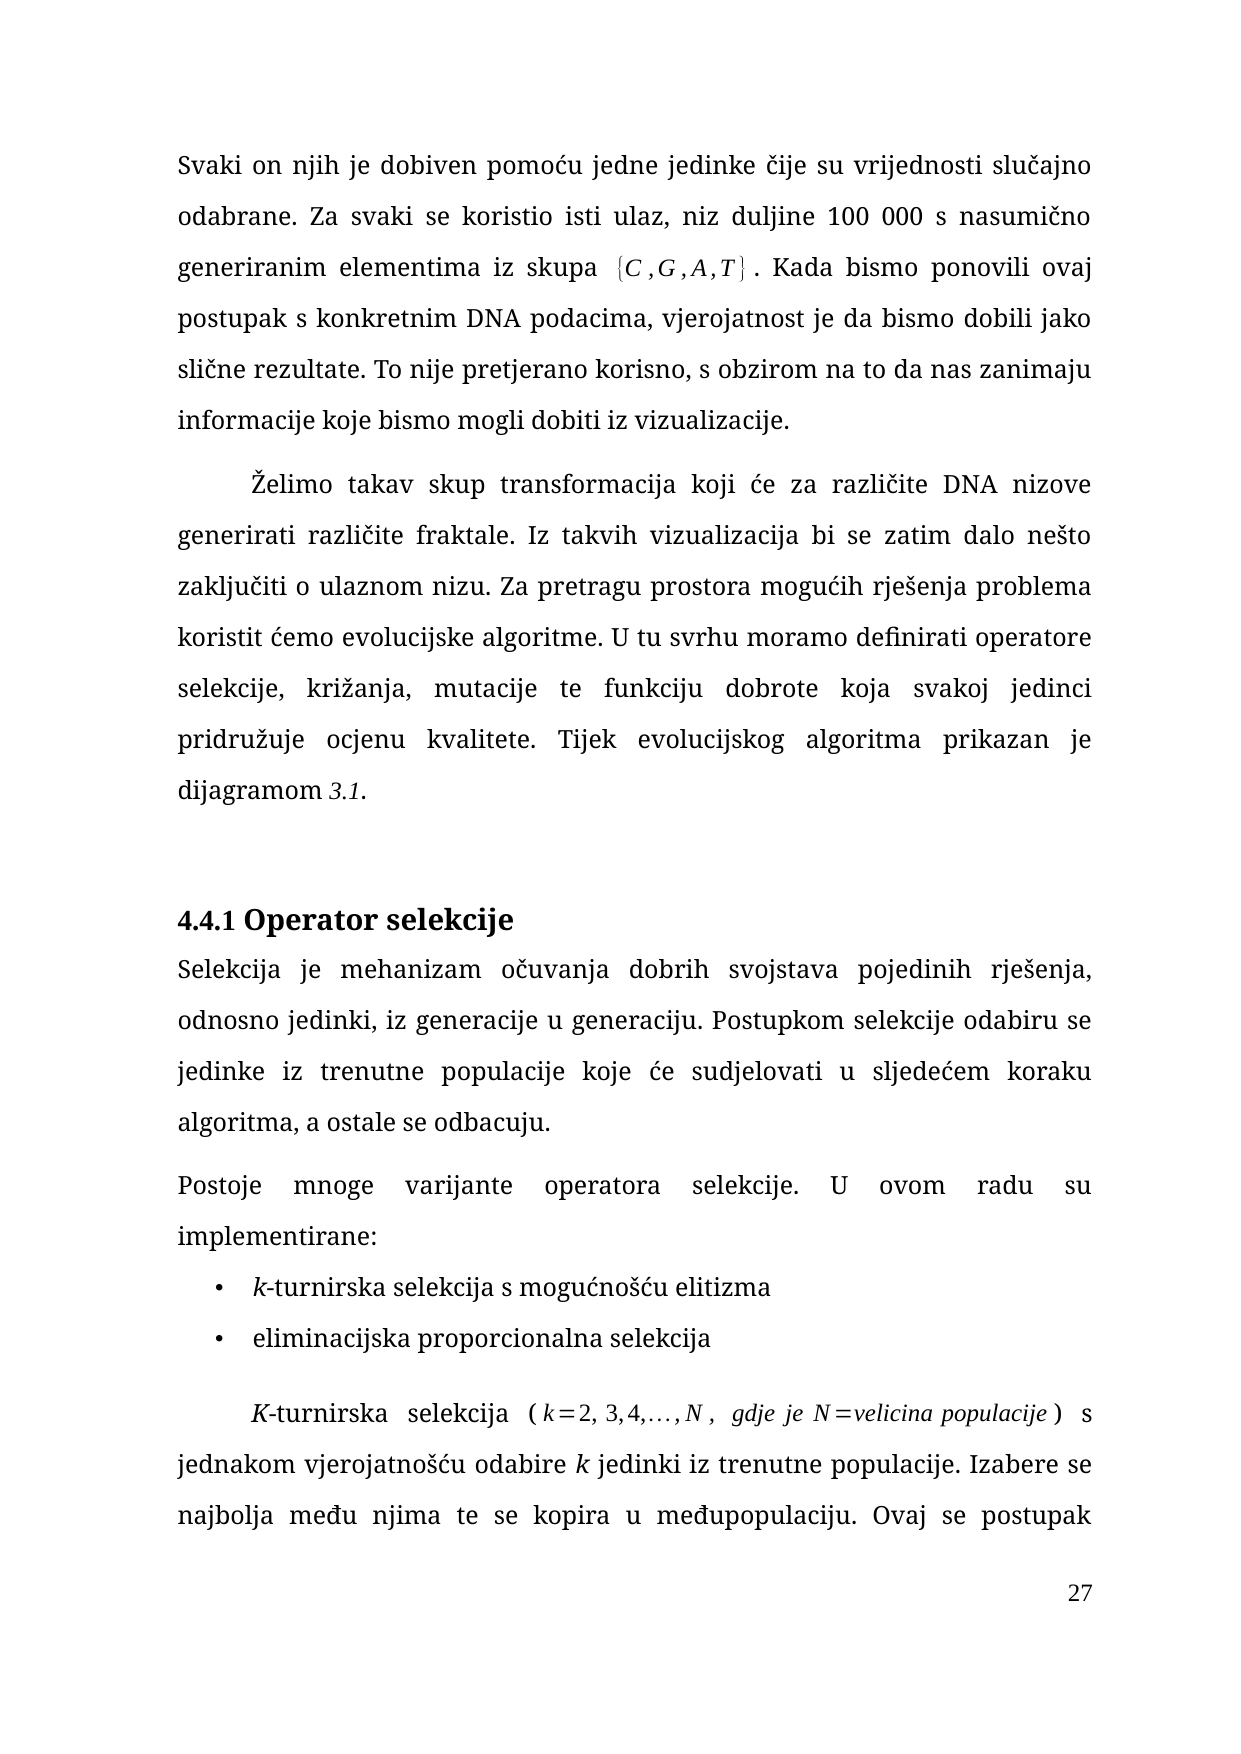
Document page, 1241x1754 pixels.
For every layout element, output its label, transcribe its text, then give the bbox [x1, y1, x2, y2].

subtitle 4.4.1 Operator selekcije [177, 899, 1093, 939]
text Želimo takav skup transformacija koji će za različite DNA nizove generirati različite fraktale. Iz takvih vizualizacija bi se zatim dalo nešto zaključiti o ulaznom nizu. Za pretragu prostora mogućih rješenja problema koristit ćemo evolucijske algoritme. U tu svrhu moramo definirati operatore selekcije, križanja, mutacije te funkciju dobrote koja svakoj jedinci pridružuje ocjenu kvalitete. Tijek evolucijskog algoritma prikazan je dijagramom 3.1. [177, 466, 1093, 807]
text K-turnirska selekcija () s jednakom vjerojatnošću odabire k jedinki iz trenutne populacije. Izabere se najbolja među njima te se kopira u međupopulaciju. Ovaj se postupak ponavlja N puta, nakon čega međupopulacija postaje populacija koja nastavlja dalje. Nedostatak ove selekcije je generiranje duplikata jedinki i mogućnost gubitka najbolje jedinke. U ovom radu je implementirana 2-turnirska selekcija s mogućnošću elitizma (očuvanja najbolje jedinke). [177, 1396, 1093, 1532]
text Svaki on njih je dobiven pomoću jedne jedinke čije su vrijednosti slučajno odabrane. Za svaki se koristio isti ulaz, niz duljine 100 000 s nasumično generiranim elementima iz skupa . Kada bismo ponovili ovaj postupak s konkretnim DNA podacima, vjerojatnost je da bismo dobili jako slične rezultate. To nije pretjerano korisno, s obzirom na to da nas zanimaju informacije koje bismo mogli dobiti iz vizualizacije. [177, 148, 1093, 437]
text Selekcija je mehanizam očuvanja dobrih svojstava pojedinih rješenja, odnosno jedinki, iz generacije u generaciju. Postupkom selekcije odabiru se jedinke iz trenutne populacije koje će sudjelovati u sljedećem koraku algoritma, a ostale se odbacuju. [177, 952, 1093, 1139]
text Postoje mnoge varijante operatora selekcije. U ovom radu su implementirane: [177, 1168, 1093, 1253]
list eliminacijska proporcionalna selekcija [215, 1321, 1093, 1355]
list k-turnirska selekcija s mogućnošću elitizma [215, 1270, 1093, 1304]
